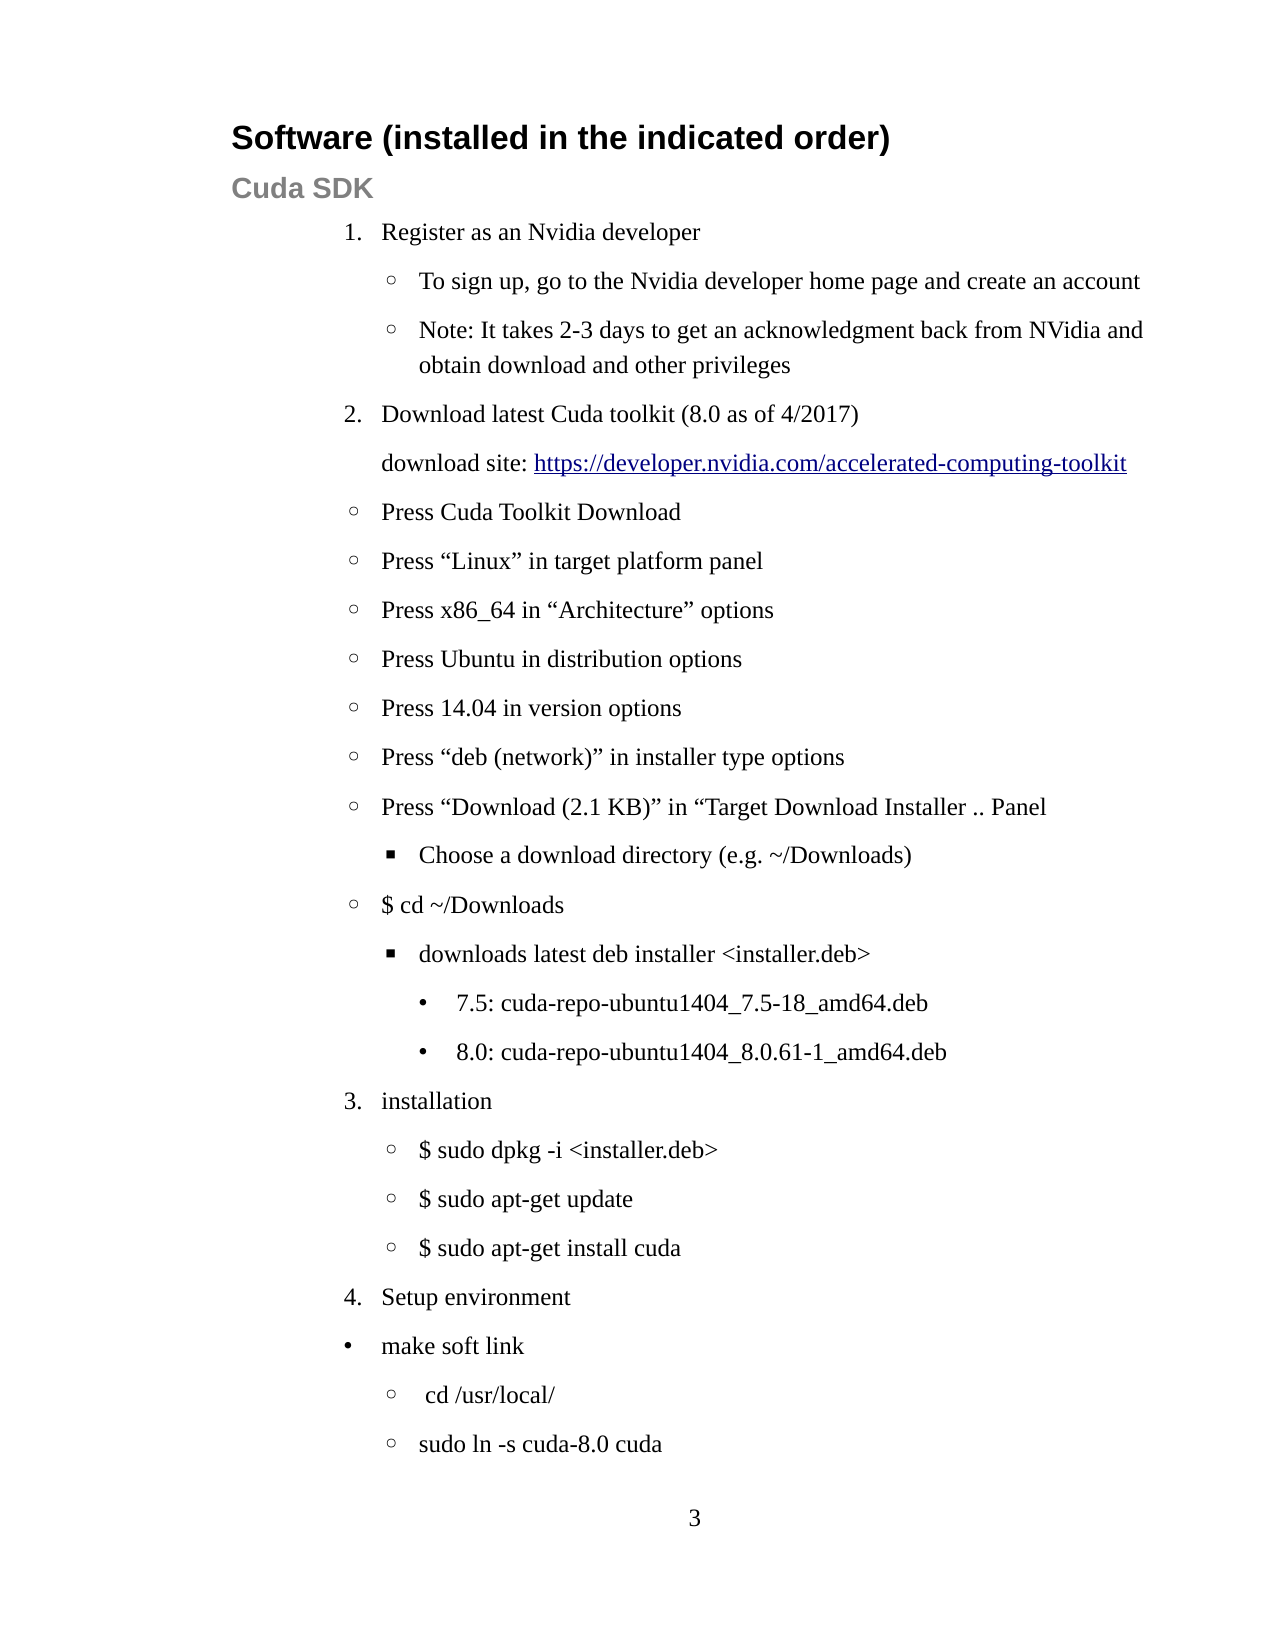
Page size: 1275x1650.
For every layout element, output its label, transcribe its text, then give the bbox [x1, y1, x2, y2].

list Press Cuda Toolkit Download [344, 497, 1158, 526]
list download site: https://developer.nvidia.com/accelerated-computing-toolkit [344, 448, 1158, 477]
subtitle Software (installed in the indicated order) [231, 118, 1158, 157]
list $ sudo apt-get update [381, 1184, 1158, 1213]
list Press Ubuntu in distribution options [344, 644, 1158, 673]
list cd /usr/local/ [381, 1380, 1158, 1409]
list $ sudo dpkg -i <installer.deb> [381, 1135, 1158, 1164]
list Press “Linux” in target platform panel [344, 546, 1158, 575]
subtitle Cuda SDK [231, 171, 1158, 205]
list make soft link [344, 1331, 1158, 1360]
list Note: It takes 2-3 days to get an acknowledgment back from NVidia and obtain download and other privileges [381, 316, 1158, 379]
list Press “deb (network)” in installer type options [344, 742, 1158, 771]
list $ sudo apt-get install cuda [381, 1233, 1158, 1262]
list 8.0: cuda-repo-ubuntu1404_8.0.61-1_amd64.deb [419, 1037, 1158, 1066]
list Press 14.04 in version options [344, 693, 1158, 722]
list sudo ln -s cuda-8.0 cuda [381, 1429, 1158, 1458]
list Setup environment [344, 1282, 1158, 1311]
list Register as an Nvidia developer [344, 217, 1158, 246]
list Press “Download (2.1 KB)” in “Target Download Installer .. Panel [344, 792, 1158, 820]
list Download latest Cuda toolkit (8.0 as of 4/2017) [344, 399, 1158, 428]
list $ cd ~/Downloads [344, 890, 1158, 918]
list 7.5: cuda-repo-ubuntu1404_7.5-18_amd64.deb [419, 988, 1158, 1017]
list Press x86_64 in “Architecture” options [344, 595, 1158, 624]
list To sign up, go to the Nvidia developer home page and create an account [381, 266, 1158, 295]
list installation [344, 1086, 1158, 1115]
list Choose a download directory (e.g. ~/Downloads) [381, 841, 1158, 869]
list downloads latest deb installer <installer.deb> [381, 939, 1158, 967]
